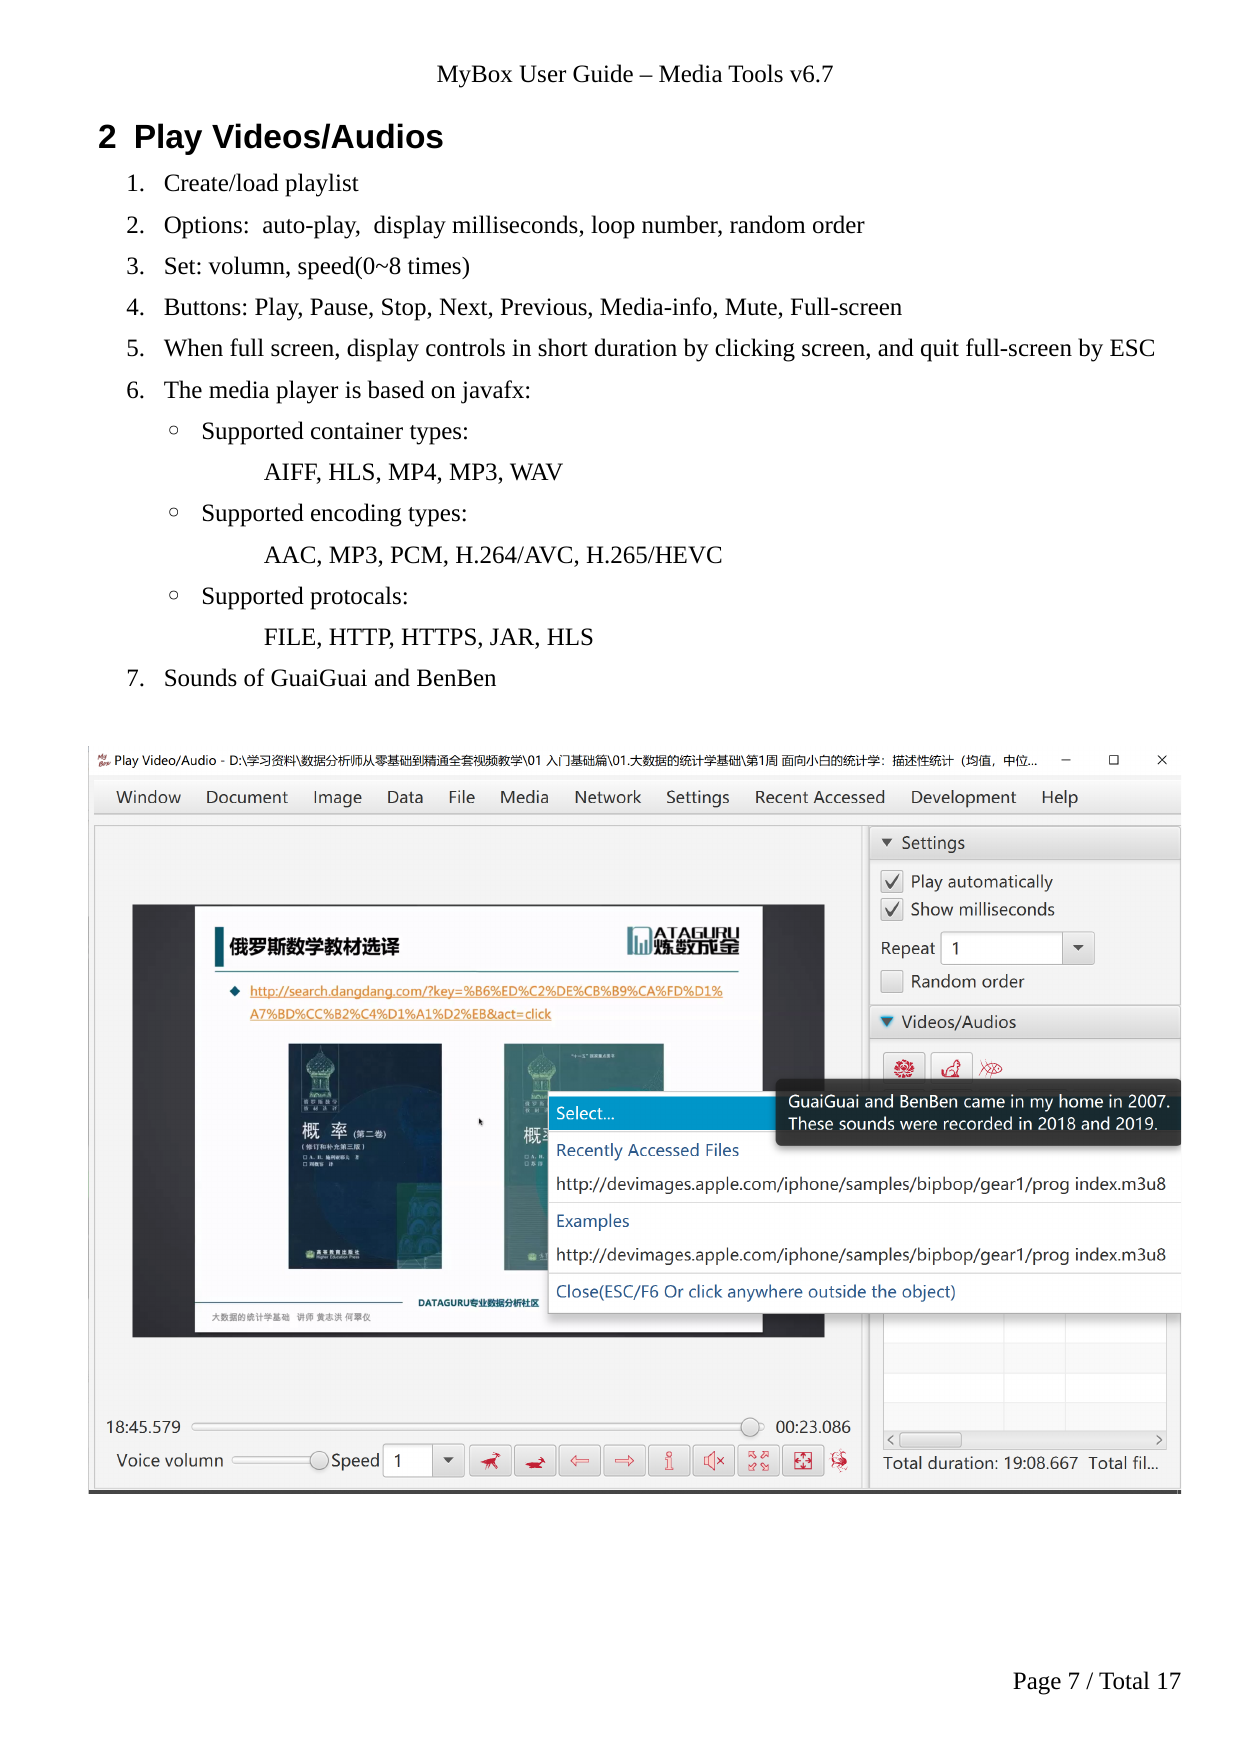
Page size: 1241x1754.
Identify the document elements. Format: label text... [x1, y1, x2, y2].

text FILE, HTTP, HTTPS, JAR, HLS [88, 622, 1181, 651]
text AAC, MP3, PCM, H.264/AVC, H.265/HEVC [88, 540, 1181, 568]
list Buttons: Play, Pause, Stop, Next, Previous, Media-info, Mute, Full-screen [126, 292, 1181, 321]
list Options: auto-play, display milliseconds, loop number, random order [126, 210, 1181, 238]
list Sounds of GuaiGuai and BenBen [126, 663, 1181, 692]
subtitle Play Videos/Audios [88, 117, 1181, 156]
list When full screen, display controls in short duration by clicking screen, and quit full-screen by ESC [126, 333, 1181, 362]
list Create/load playlist [126, 168, 1181, 197]
list The media player is based on javafx: [126, 375, 1181, 403]
list Supported protocals: [163, 581, 1181, 610]
text AIFF, HLS, MP4, MP3, WAV [88, 457, 1181, 486]
list Set: volumn, speed(0~8 times) [126, 251, 1181, 280]
list Supported encoding types: [163, 498, 1181, 527]
picture [88, 746, 1182, 1494]
list Supported container types: [163, 416, 1181, 445]
